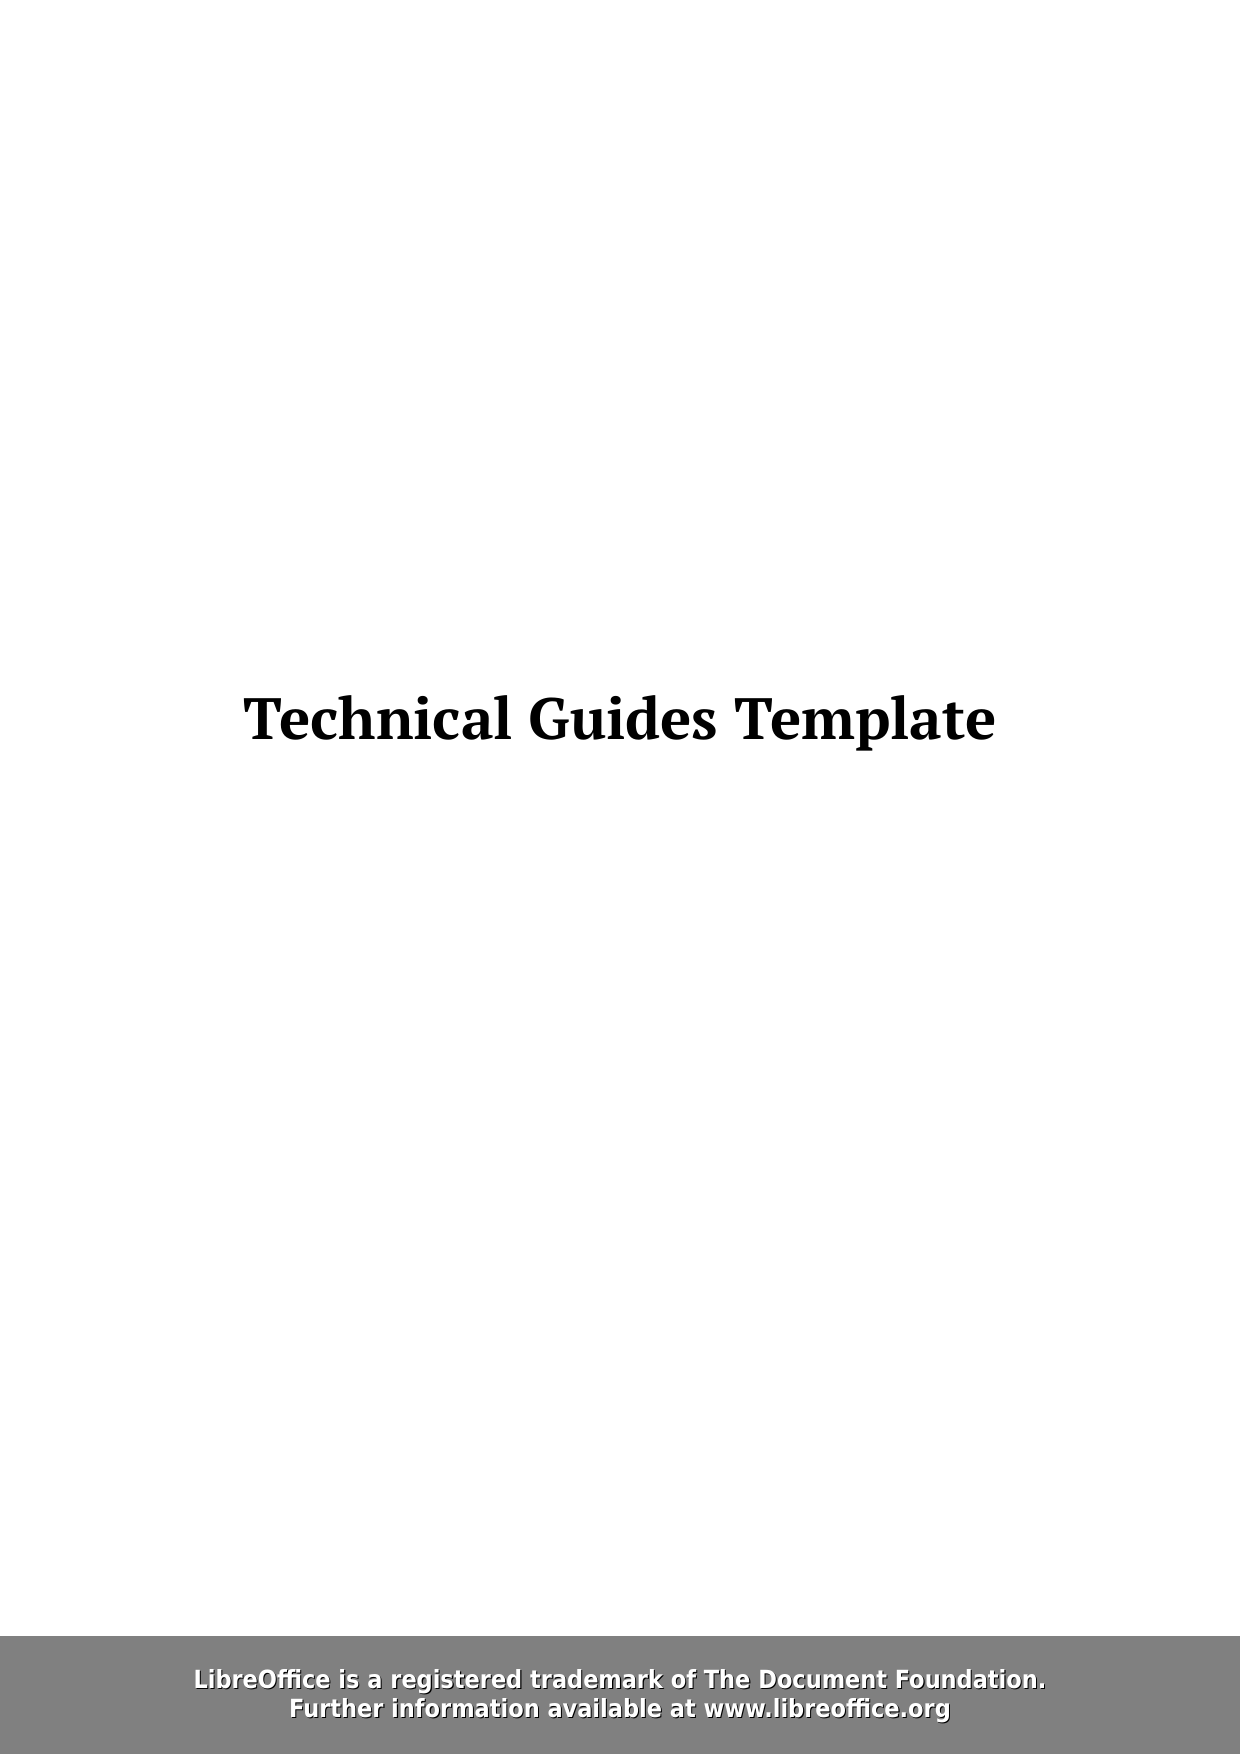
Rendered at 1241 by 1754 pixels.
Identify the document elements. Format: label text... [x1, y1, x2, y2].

text Technical Guides Template [0, 680, 1240, 755]
